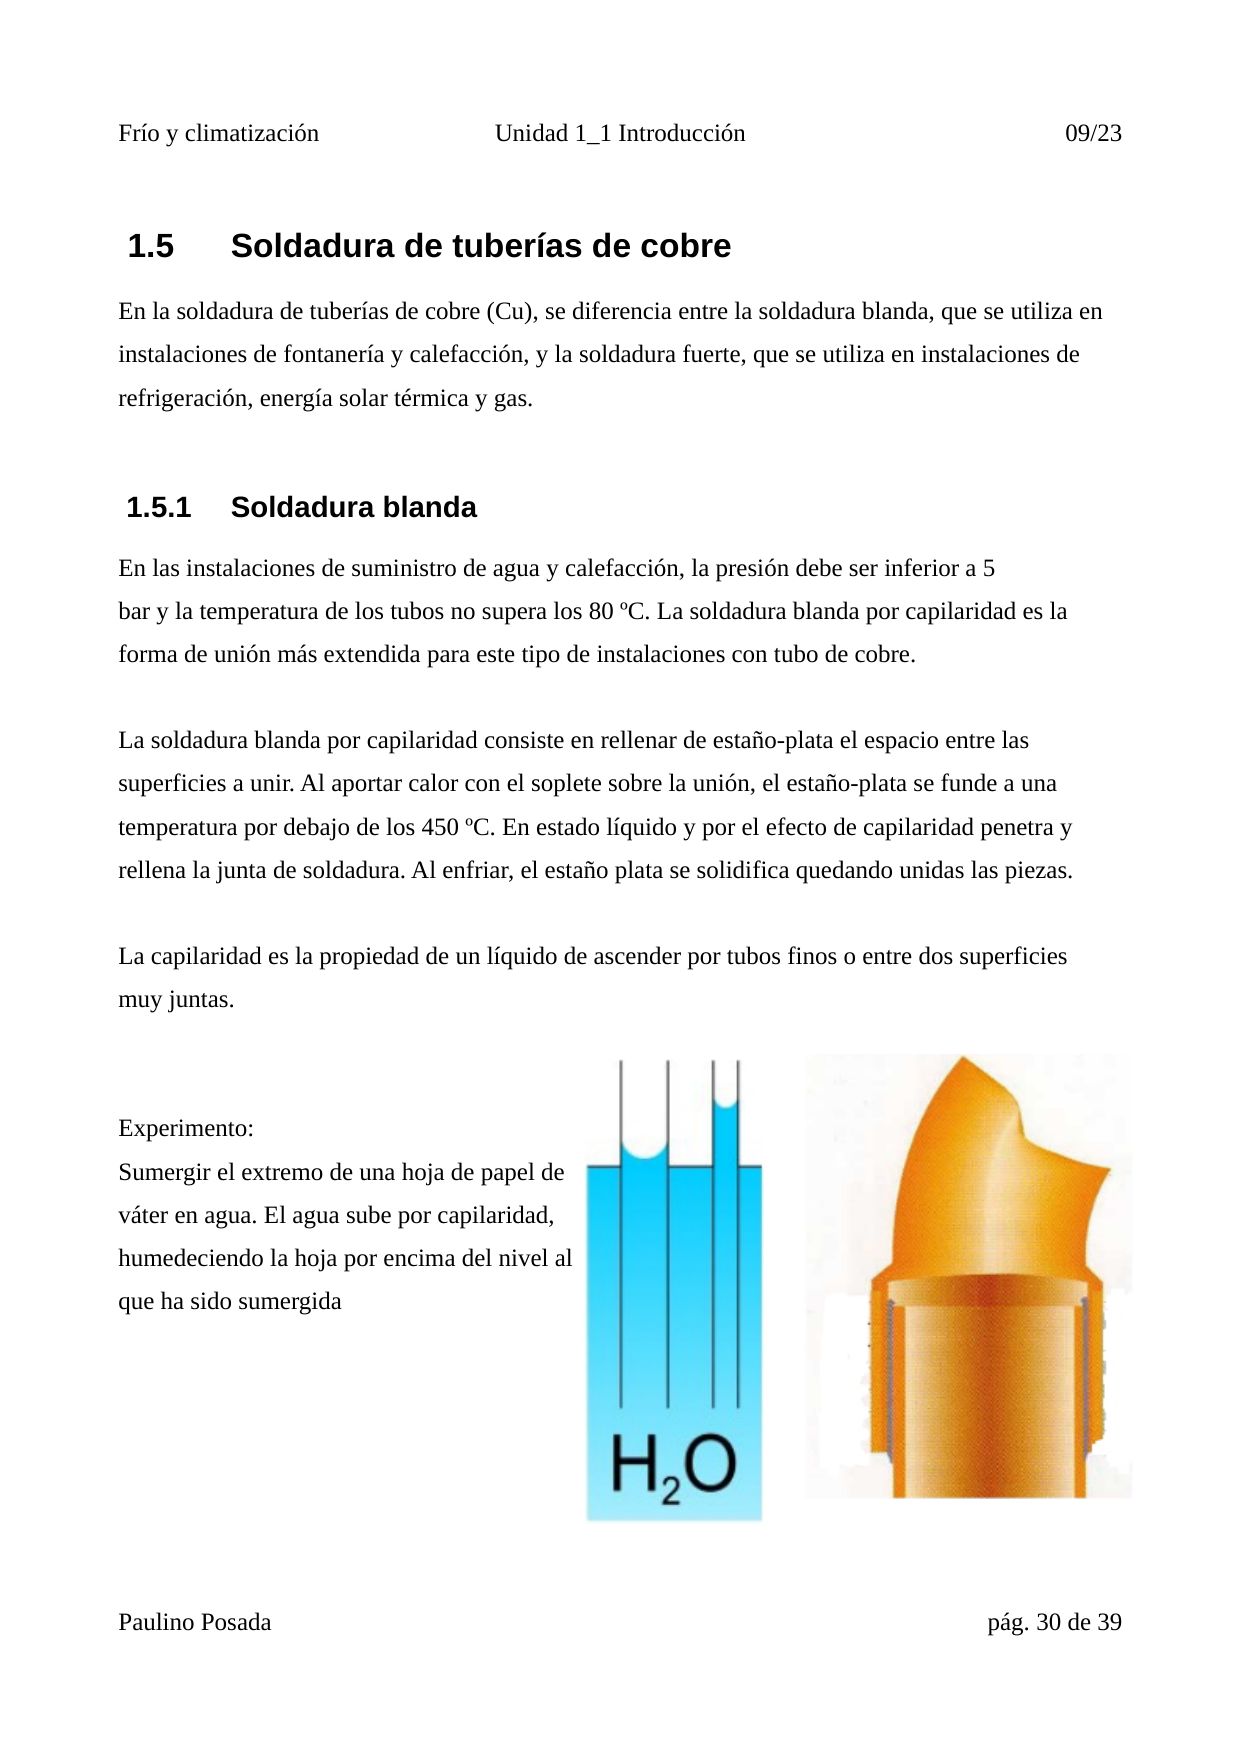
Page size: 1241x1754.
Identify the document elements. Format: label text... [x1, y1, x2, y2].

text La soldadura blanda por capilaridad consiste en rellenar de estaño-plata el espacio entre las superficies a unir. Al aportar calor con el soplete sobre la unión, el estaño-plata se funde a una temperatura por debajo de los 450 ºC. En estado líquido y por el efecto de capilaridad penetra y rellena la junta de soldadura. Al enfriar, el estaño plata se solidifica quedando unidas las piezas. [118, 682, 1122, 927]
subtitle Soldadura de tuberías de cobre [118, 226, 1122, 264]
text La capilaridad es la propiedad de un líquido de ascender por tubos finos o entre dos superficies muy juntas. [118, 941, 1122, 1056]
text En las instalaciones de suministro de agua y calefacción, la presión debe ser inferior a 5 bar y la temperatura de los tubos no supera los 80 ºC. La soldadura blanda por capilaridad es la forma de unión más extendida para este tipo de instalaciones con tubo de cobre. [118, 553, 1122, 668]
text En la soldadura de tuberías de cobre (Cu), se diferencia entre la soldadura blanda, que se utiliza en instalaciones de fontanería y calefacción, y la soldadura fuerte, que se utiliza en instalaciones de refrigeración, energía solar térmica y gas. [118, 296, 1122, 411]
text Experimento: Sumergir el extremo de una hoja de papel de váter en agua. El agua sube por capilaridad, humedeciendo la hoja por encima del nivel al que ha sido sumergida [118, 1113, 579, 1315]
picture [579, 1054, 1133, 1524]
subtitle Soldadura blanda [118, 490, 1122, 523]
